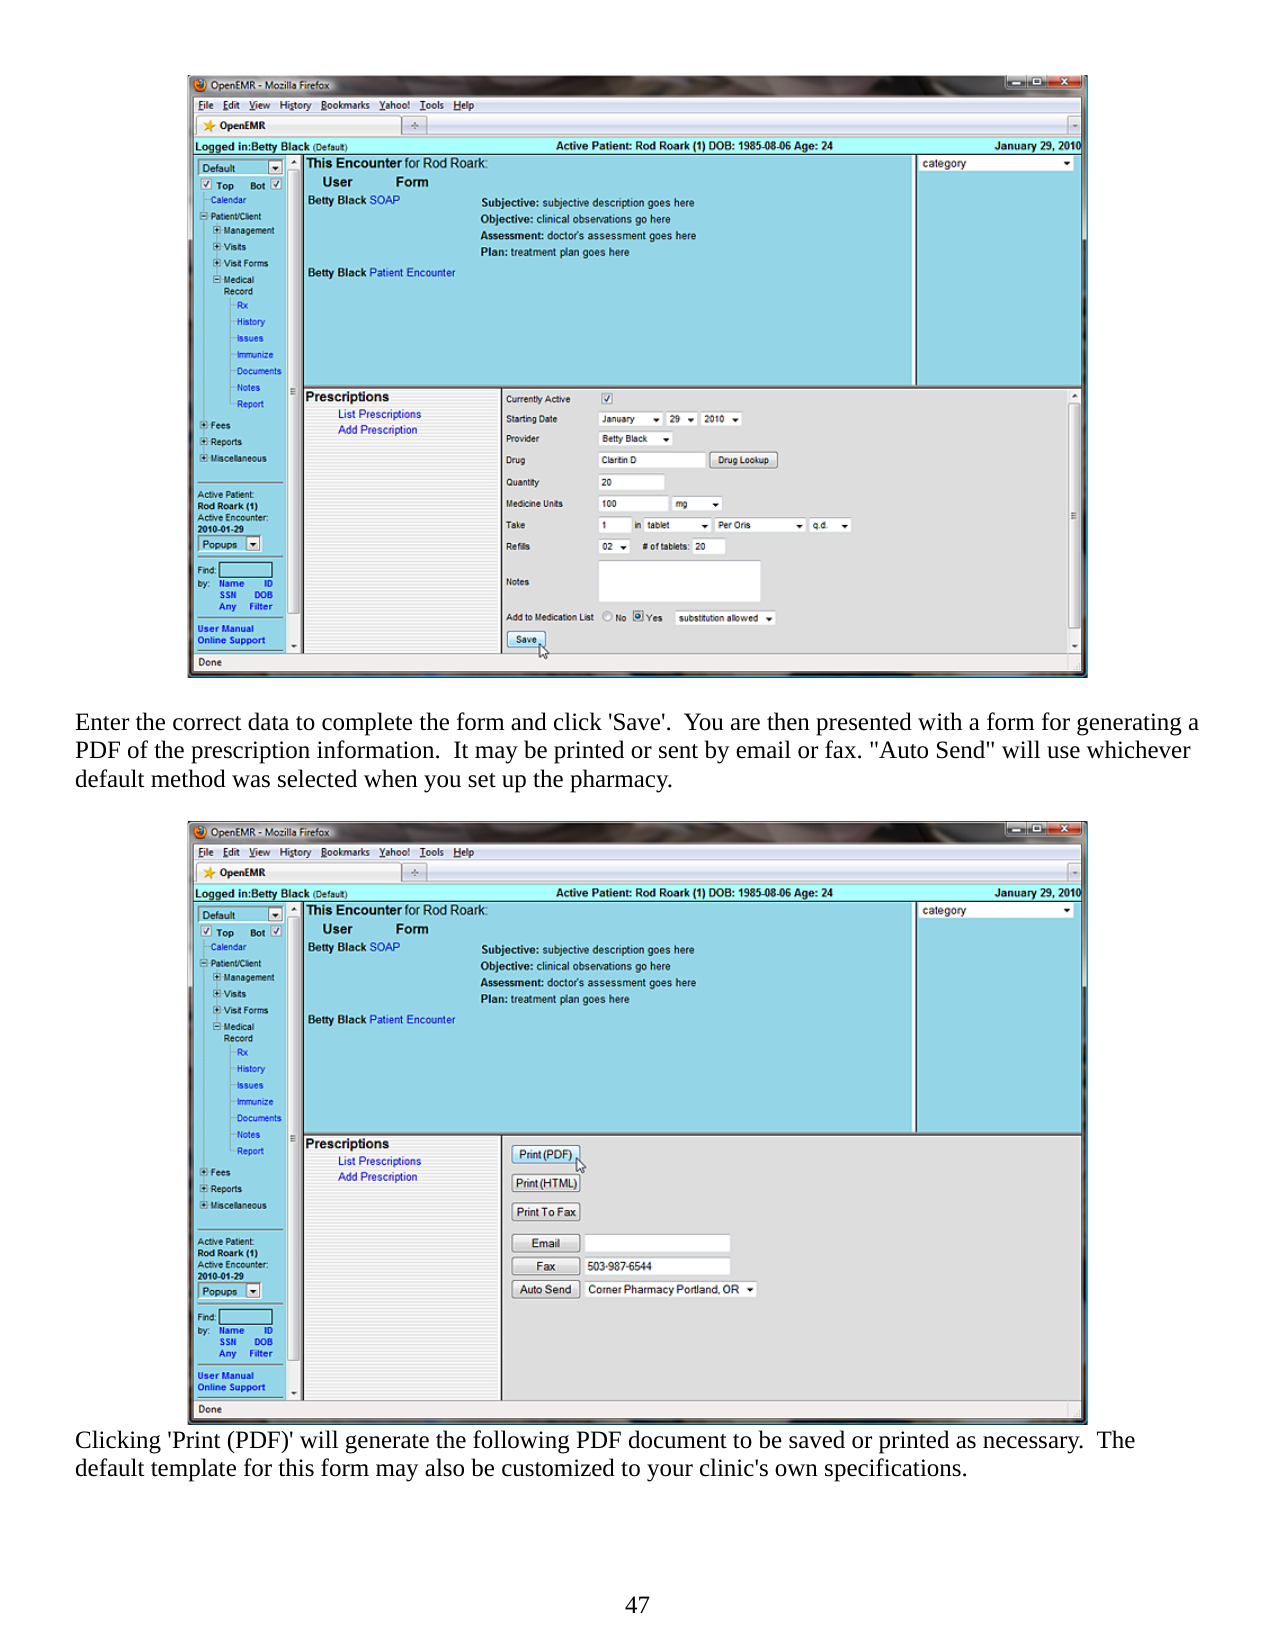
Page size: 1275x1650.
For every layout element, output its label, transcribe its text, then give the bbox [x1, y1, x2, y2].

picture [187, 821, 1088, 1425]
text Enter the correct data to complete the form and click 'Save'. You are then presented with a form for generating a PDF of the prescription information. It may be printed or sent by email or fax. "Auto Send" will use whichever default method was selected when you set up the pharmacy. [75, 707, 1200, 793]
picture [187, 75, 1088, 678]
text Clicking 'Print (PDF)' will generate the following PDF document to be saved or printed as necessary. The default template for this form may also be customized to your clinic's own specifications. [75, 858, 1200, 1482]
